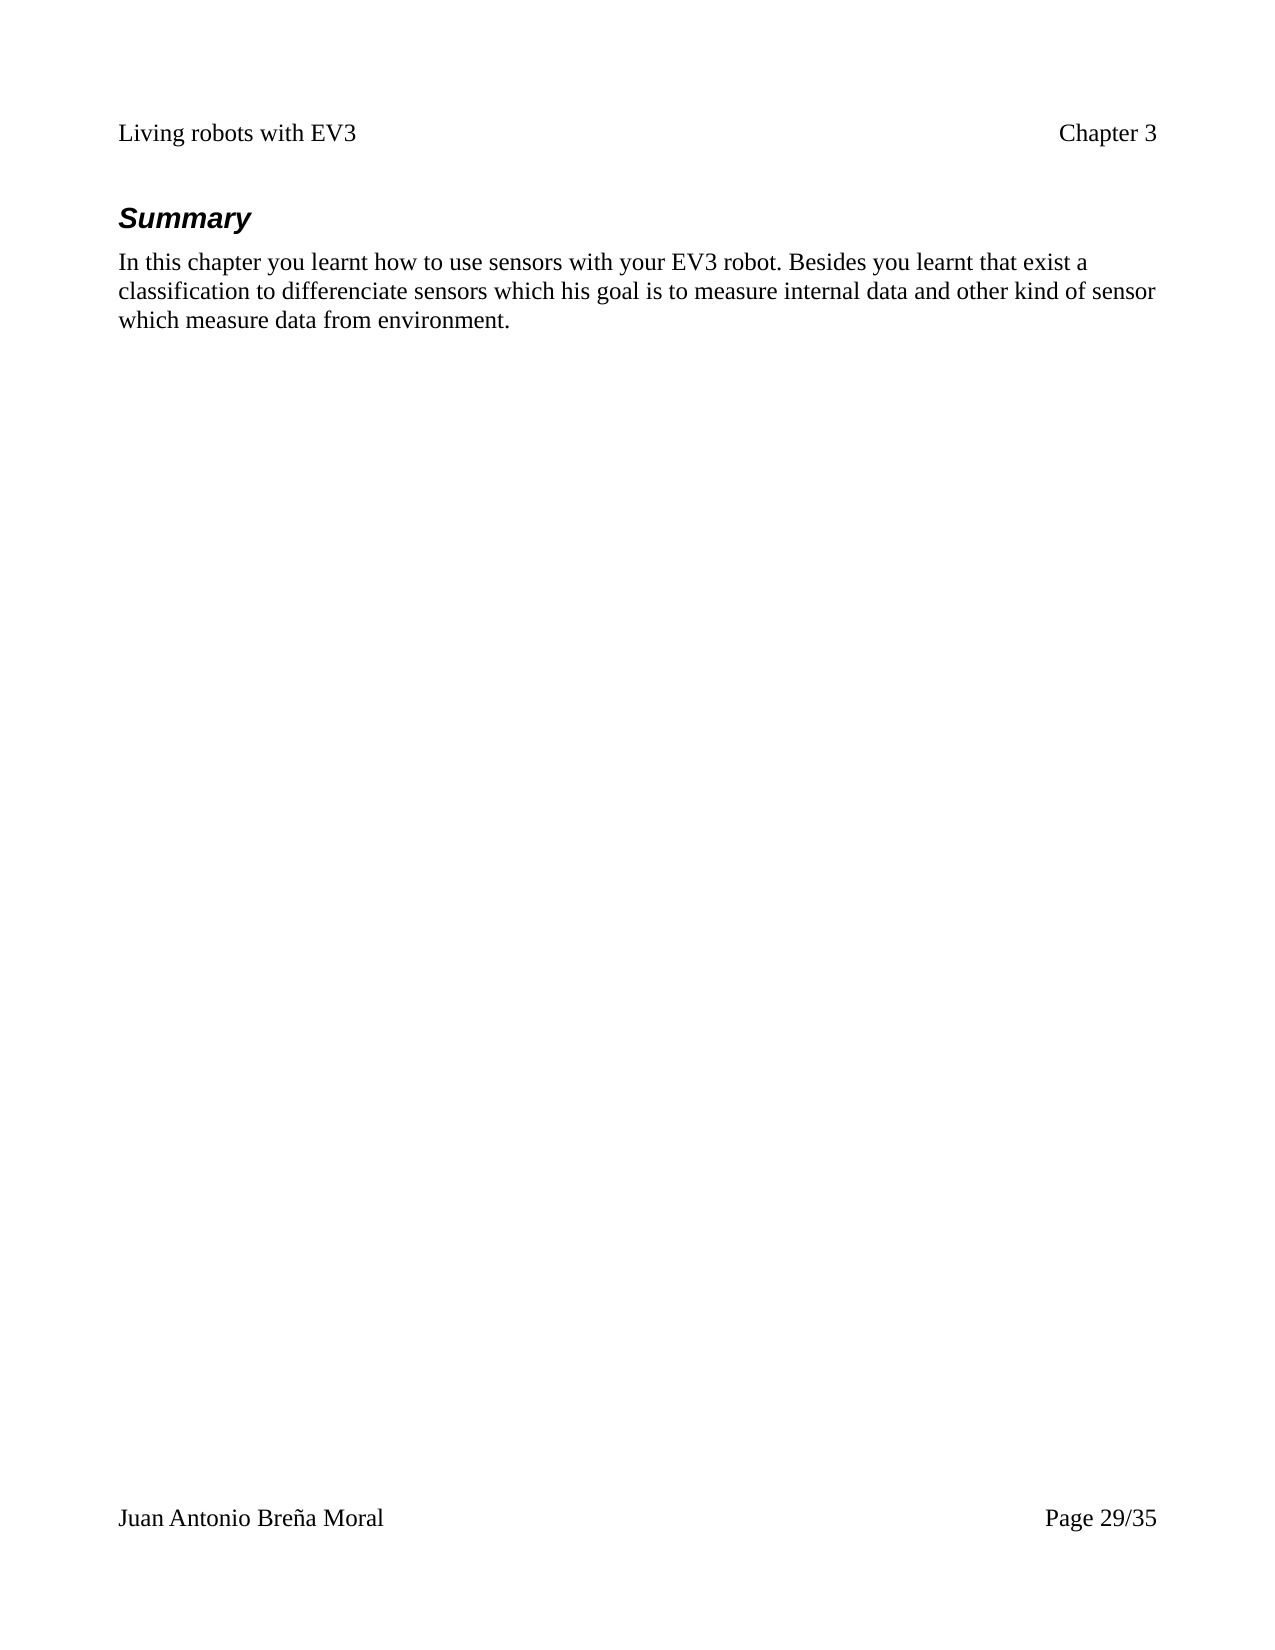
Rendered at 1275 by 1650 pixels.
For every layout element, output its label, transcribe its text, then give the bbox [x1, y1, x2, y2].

subtitle Summary [118, 201, 1157, 235]
text In this chapter you learnt how to use sensors with your EV3 robot. Besides you learnt that exist a classification to differenciate sensors which his goal is to measure internal data and other kind of sensor which measure data from environment. [118, 247, 1157, 334]
